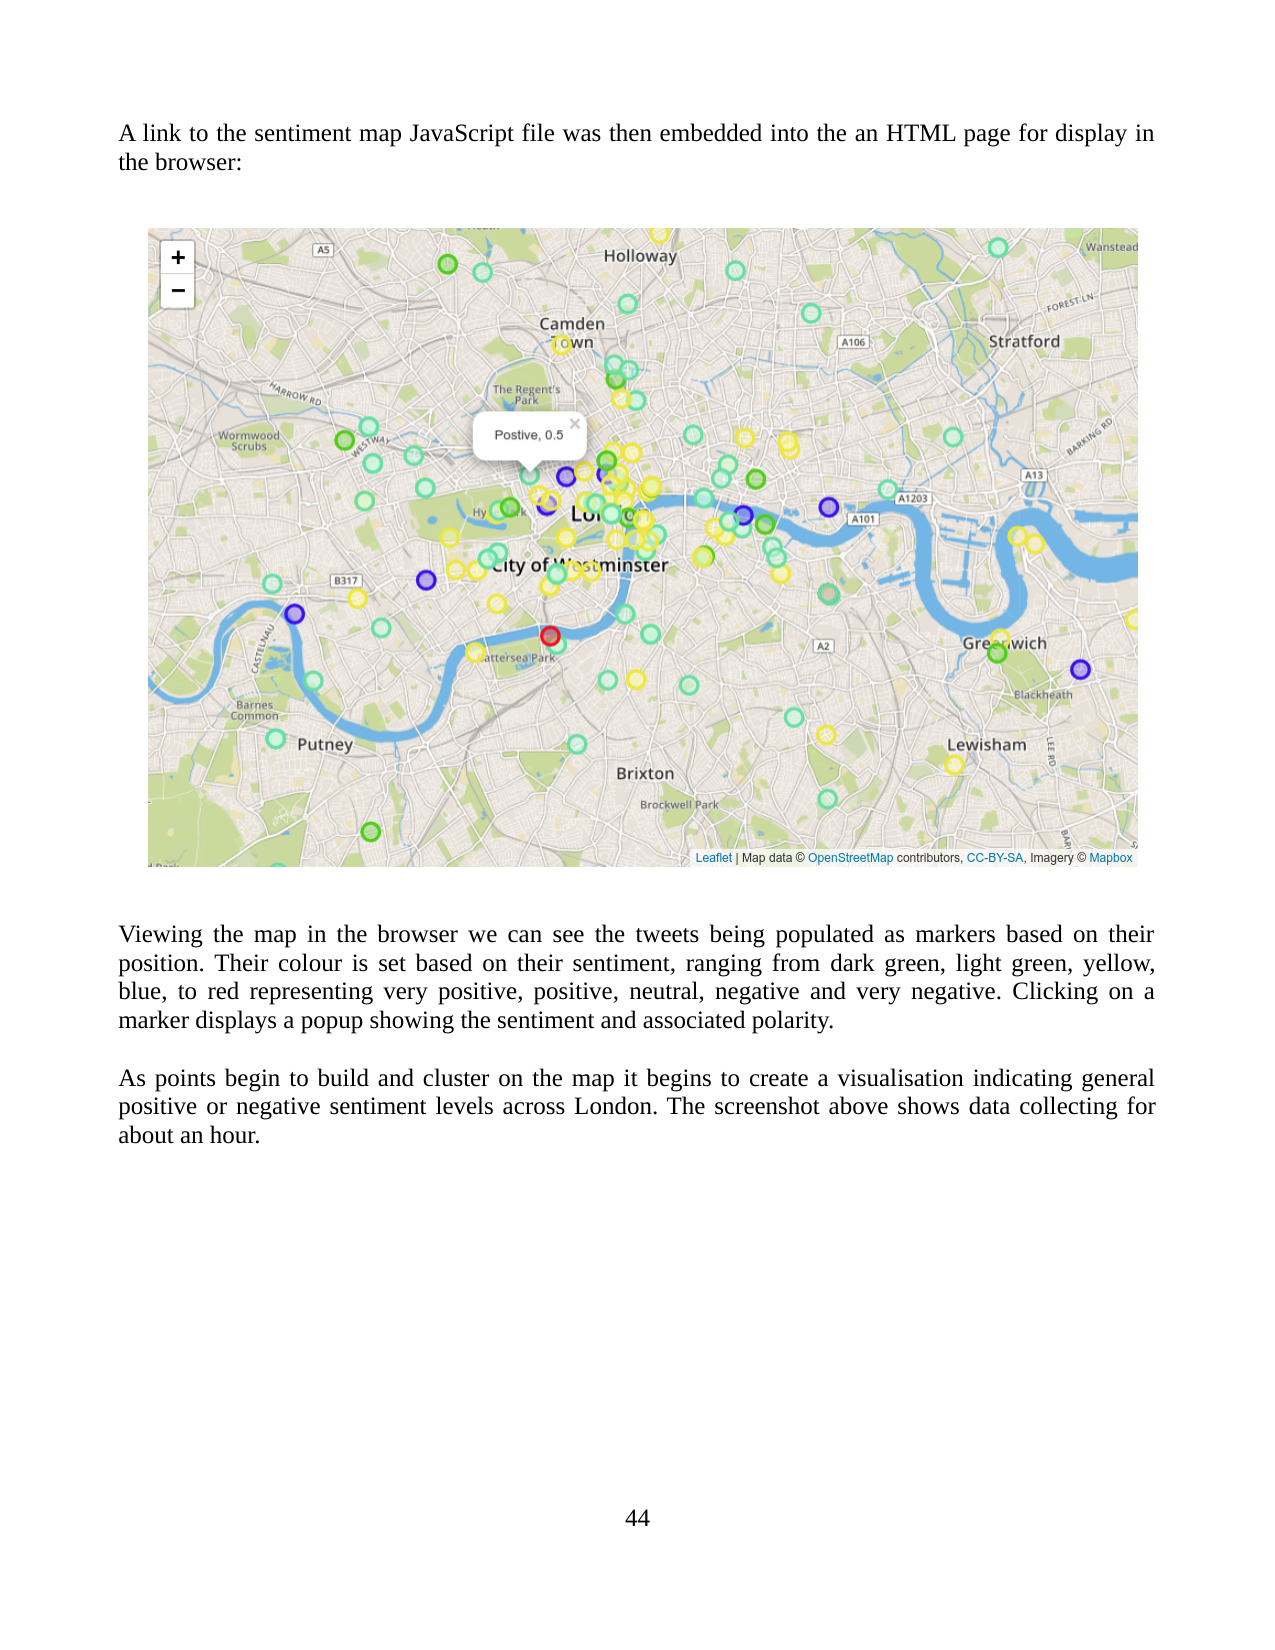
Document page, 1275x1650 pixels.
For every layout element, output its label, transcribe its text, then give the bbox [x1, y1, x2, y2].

text A link to the sentiment map JavaScript file was then embedded into the an HTML page for display in the browser: [118, 118, 1157, 176]
text Viewing the map in the browser we can see the tweets being populated as markers based on their position. Their colour is set based on their sentiment, ranging from dark green, light green, yellow, blue, to red representing very positive, positive, neutral, negative and very negative. Clicking on a marker displays a popup showing the sentiment and associated polarity. [118, 919, 1157, 1034]
picture [118, 204, 1157, 891]
text As points begin to build and cluster on the map it begins to create a visualisation indicating general positive or negative sentiment levels across London. The screenshot above shows data collecting for about an hour. [118, 1063, 1157, 1149]
